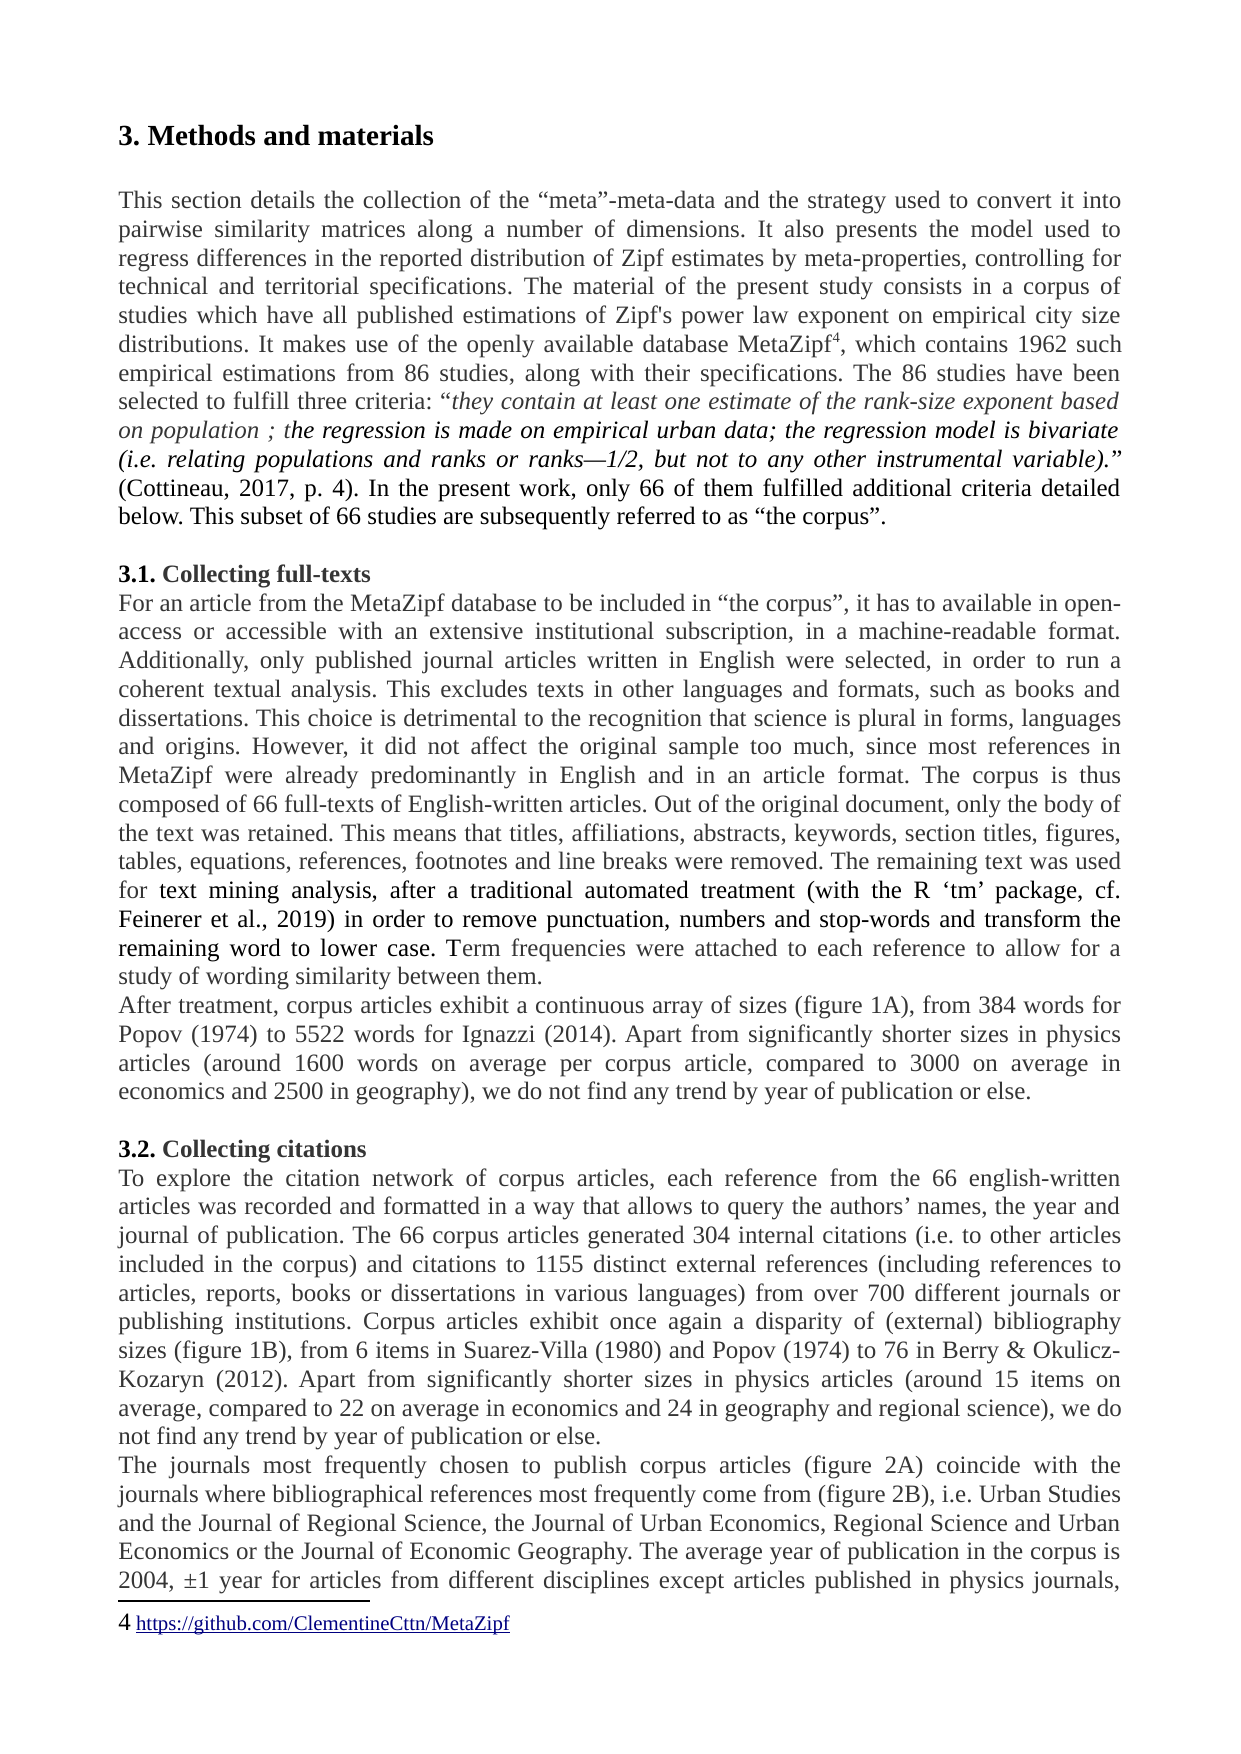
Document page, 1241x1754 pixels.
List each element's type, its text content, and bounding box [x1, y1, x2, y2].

text This section details the collection of the “meta”-meta-data and the strategy used to convert it into pairwise similarity matrices along a number of dimensions. It also presents the model used to regress differences in the reported distribution of Zipf estimates by meta-properties, controlling for technical and territorial specifications. The material of the present study consists in a corpus of studies which have all published estimations of Zipf's power law exponent on empirical city size distributions. It makes use of the openly available database MetaZipf, which contains 1962 such empirical estimations from 86 studies, along with their specifications. The 86 studies have been selected to fulfill three criteria: “they contain at least one estimate of the rank-size exponent based on population ; the regression is made on empirical urban data; the regression model is bivariate (i.e. relating populations and ranks or ranks—1/2, but not to any other instrumental variable).” (Cottineau, 2017, p. 4). In the present work, only 66 of them fulfilled additional criteria detailed below. This subset of 66 studies are subsequently referred to as “the corpus”. [118, 185, 1122, 530]
text To explore the citation network of corpus articles, each reference from the 66 english-written articles was recorded and formatted in a way that allows to query the authors’ names, the year and journal of publication. The 66 corpus articles generated 304 internal citations (i.e. to other articles included in the corpus) and citations to 1155 distinct external references (including references to articles, reports, books or dissertations in various languages) from over 700 different journals or publishing institutions. Corpus articles exhibit once again a disparity of (external) bibliography sizes (figure 1B), from 6 items in Suarez-Villa (1980) and Popov (1974) to 76 in Berry & Okulicz-Kozaryn (2012). Apart from significantly shorter sizes in physics articles (around 15 items on average, compared to 22 on average in economics and 24 in geography and regional science), we do not find any trend by year of publication or else. [118, 1163, 1122, 1450]
text 3. Methods and materials [118, 118, 1122, 152]
text https://github.com/ClementineCttn/MetaZipf [118, 1607, 1122, 1636]
text 3.1. Collecting full-texts [118, 559, 1122, 588]
text After treatment, corpus articles exhibit a continuous array of sizes (figure 1A), from 384 words for Popov (1974) to 5522 words for Ignazzi (2014). Apart from significantly shorter sizes in physics articles (around 1600 words on average per corpus article, compared to 3000 on average in economics and 2500 in geography), we do not find any trend by year of publication or else. [118, 990, 1122, 1105]
text The journals most frequently chosen to publish corpus articles (figure 2A) coincide with the journals where bibliographical references most frequently come from (figure 2B), i.e. Urban Studies and the Journal of Regional Science, the Journal of Urban Economics, Regional Science and Urban Economics or the Journal of Economic Geography. The average year of publication in the corpus is 2004, ±1 year for articles from different disciplines except articles published in physics journals, [118, 1450, 1122, 1594]
text For an article from the MetaZipf database to be included in “the corpus”, it has to available in open-access or accessible with an extensive institutional subscription, in a machine-readable format. Additionally, only published journal articles written in English were selected, in order to run a coherent textual analysis. This excludes texts in other languages and formats, such as books and dissertations. This choice is detrimental to the recognition that science is plural in forms, languages and origins. However, it did not affect the original sample too much, since most references in MetaZipf were already predominantly in English and in an article format. The corpus is thus composed of 66 full-texts of English-written articles. Out of the original document, only the body of the text was retained. This means that titles, affiliations, abstracts, keywords, section titles, figures, tables, equations, references, footnotes and line breaks were removed. The remaining text was used for text mining analysis, after a traditional automated treatment (with the R ‘tm’ package, cf. Feinerer et al., 2019) in order to remove punctuation, numbers and stop-words and transform the remaining word to lower case. Term frequencies were attached to each reference to allow for a study of wording similarity between them. [118, 588, 1122, 990]
text 3.2. Collecting citations [118, 1134, 1122, 1163]
